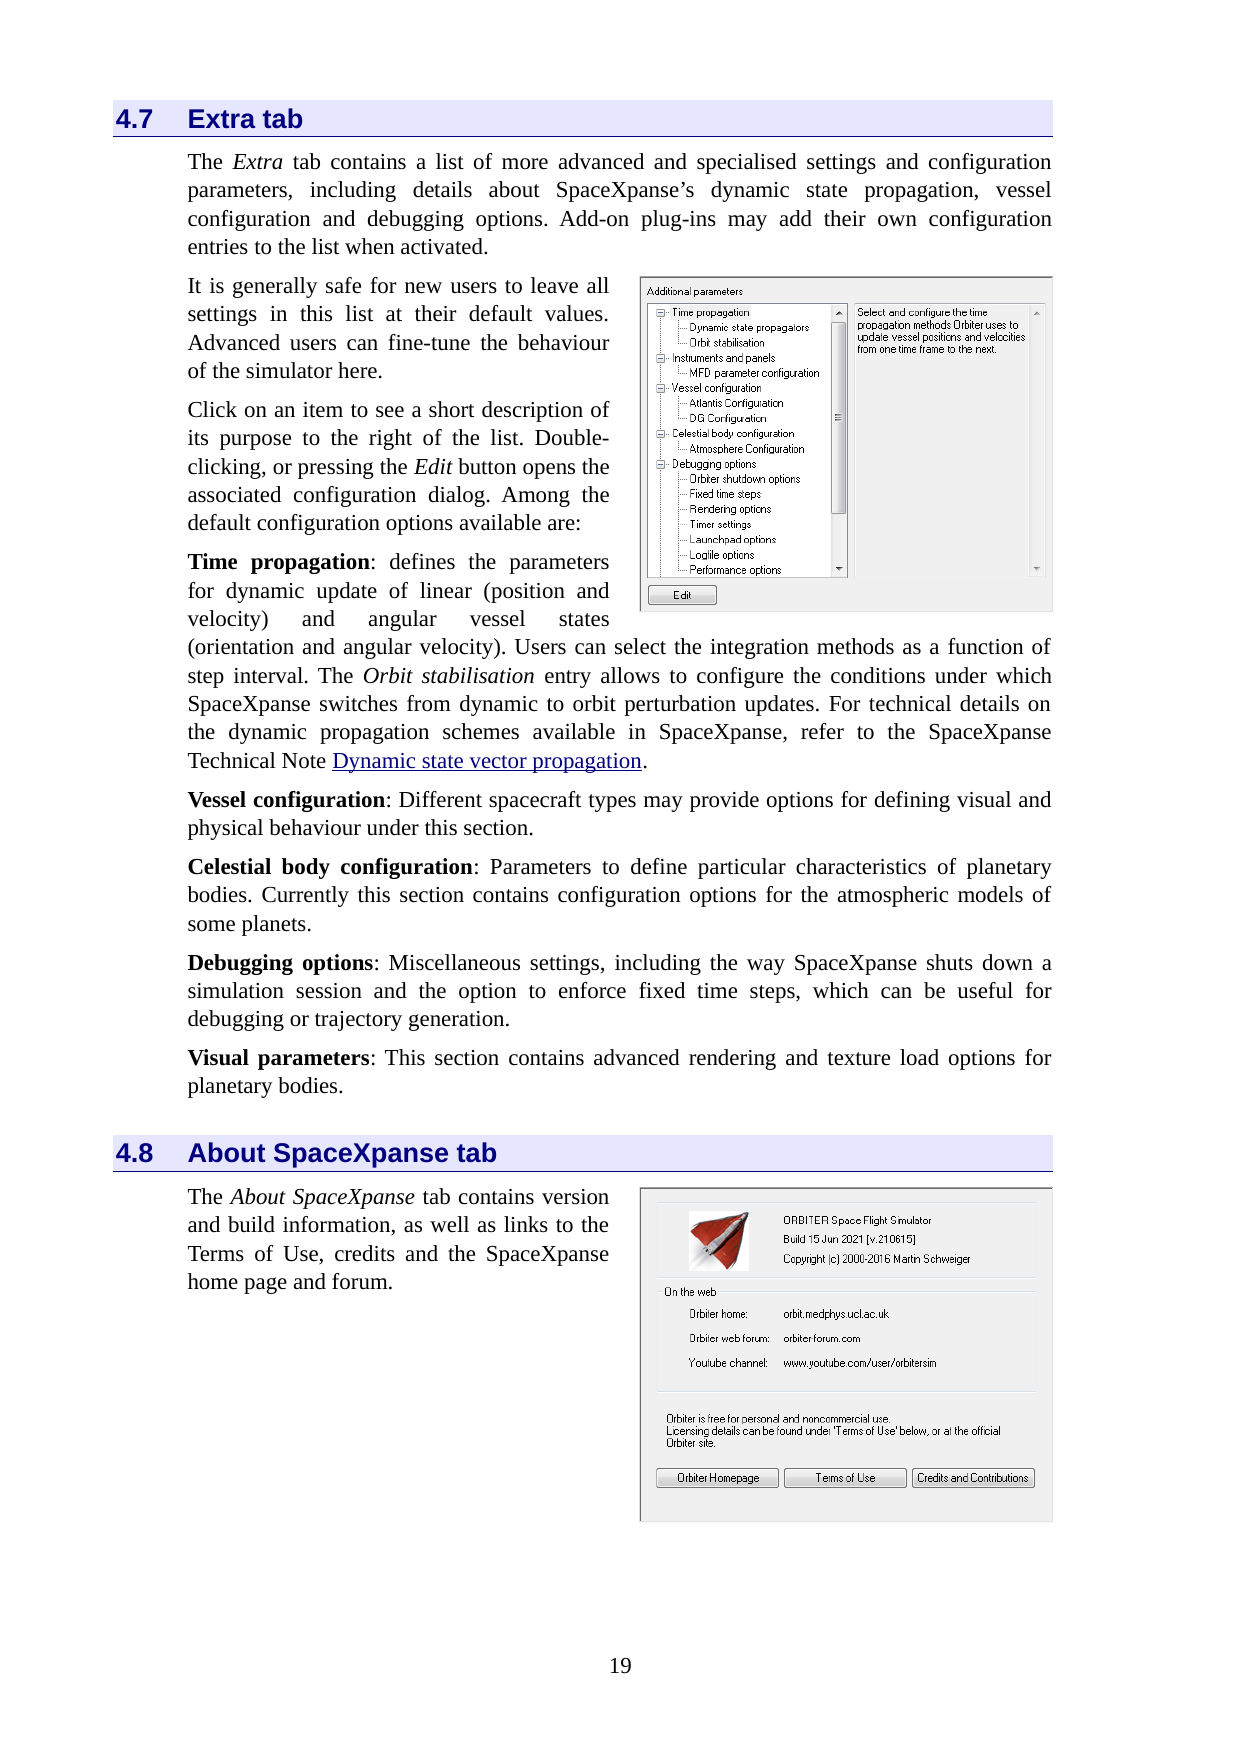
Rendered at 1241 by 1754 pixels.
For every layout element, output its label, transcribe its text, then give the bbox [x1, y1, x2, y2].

text It is generally safe for new users to leave all settings in this list at their default values. Advanced users can fine-tune the behaviour of the simulator here. [187, 271, 1053, 384]
picture [639, 276, 1053, 613]
text The About SpaceXpanse tab contains version and build information, as well as links to the Terms of Use, credits and the SpaceXpanse home page and forum. [187, 1182, 1053, 1295]
text The Extra tab contains a list of more advanced and specialised settings and configuration parameters, including details about SpaceXpanse’s dynamic state propagation, vessel configuration and debugging options. Add-on plug-ins may add their own configuration entries to the list when activated. [187, 147, 1053, 260]
subtitle Extra tab [113, 100, 1053, 136]
text Vessel configuration: Different spacecraft types may provide options for defining visual and physical behaviour under this section. [187, 784, 1053, 841]
picture [639, 1187, 1053, 1523]
subtitle About SpaceXpanse tab [113, 1135, 1053, 1171]
text Debugging options: Miscellaneous settings, including the way SpaceXpanse shuts down a simulation session and the option to enforce fixed time steps, which can be useful for debugging or trajectory generation. [187, 947, 1053, 1032]
text Click on an item to see a short description of its purpose to the right of the list. Double-clicking, or pressing the Edit button opens the associated configuration dialog. Among the default configuration options available are: [187, 395, 639, 537]
text Celestial body configuration: Parameters to define particular characteristics of planetary bodies. Currently this section contains configuration options for the atmospheric models of some planets. [187, 852, 1053, 937]
text Visual parameters: This section contains advanced rendering and texture load options for planetary bodies. [187, 1043, 1053, 1100]
text Time propagation: defines the parameters for dynamic update of linear (position and velocity) and angular vessel states (orientation and angular velocity). Users can select the integration methods as a function of step interval. The Orbit stabilisation entry allows to configure the conditions under which SpaceXpanse switches from dynamic to orbit perturbation updates. For technical details on the dynamic propagation schemes available in SpaceXpanse, refer to the SpaceXpanse Technical Note Dynamic state vector propagation. [187, 547, 1053, 774]
